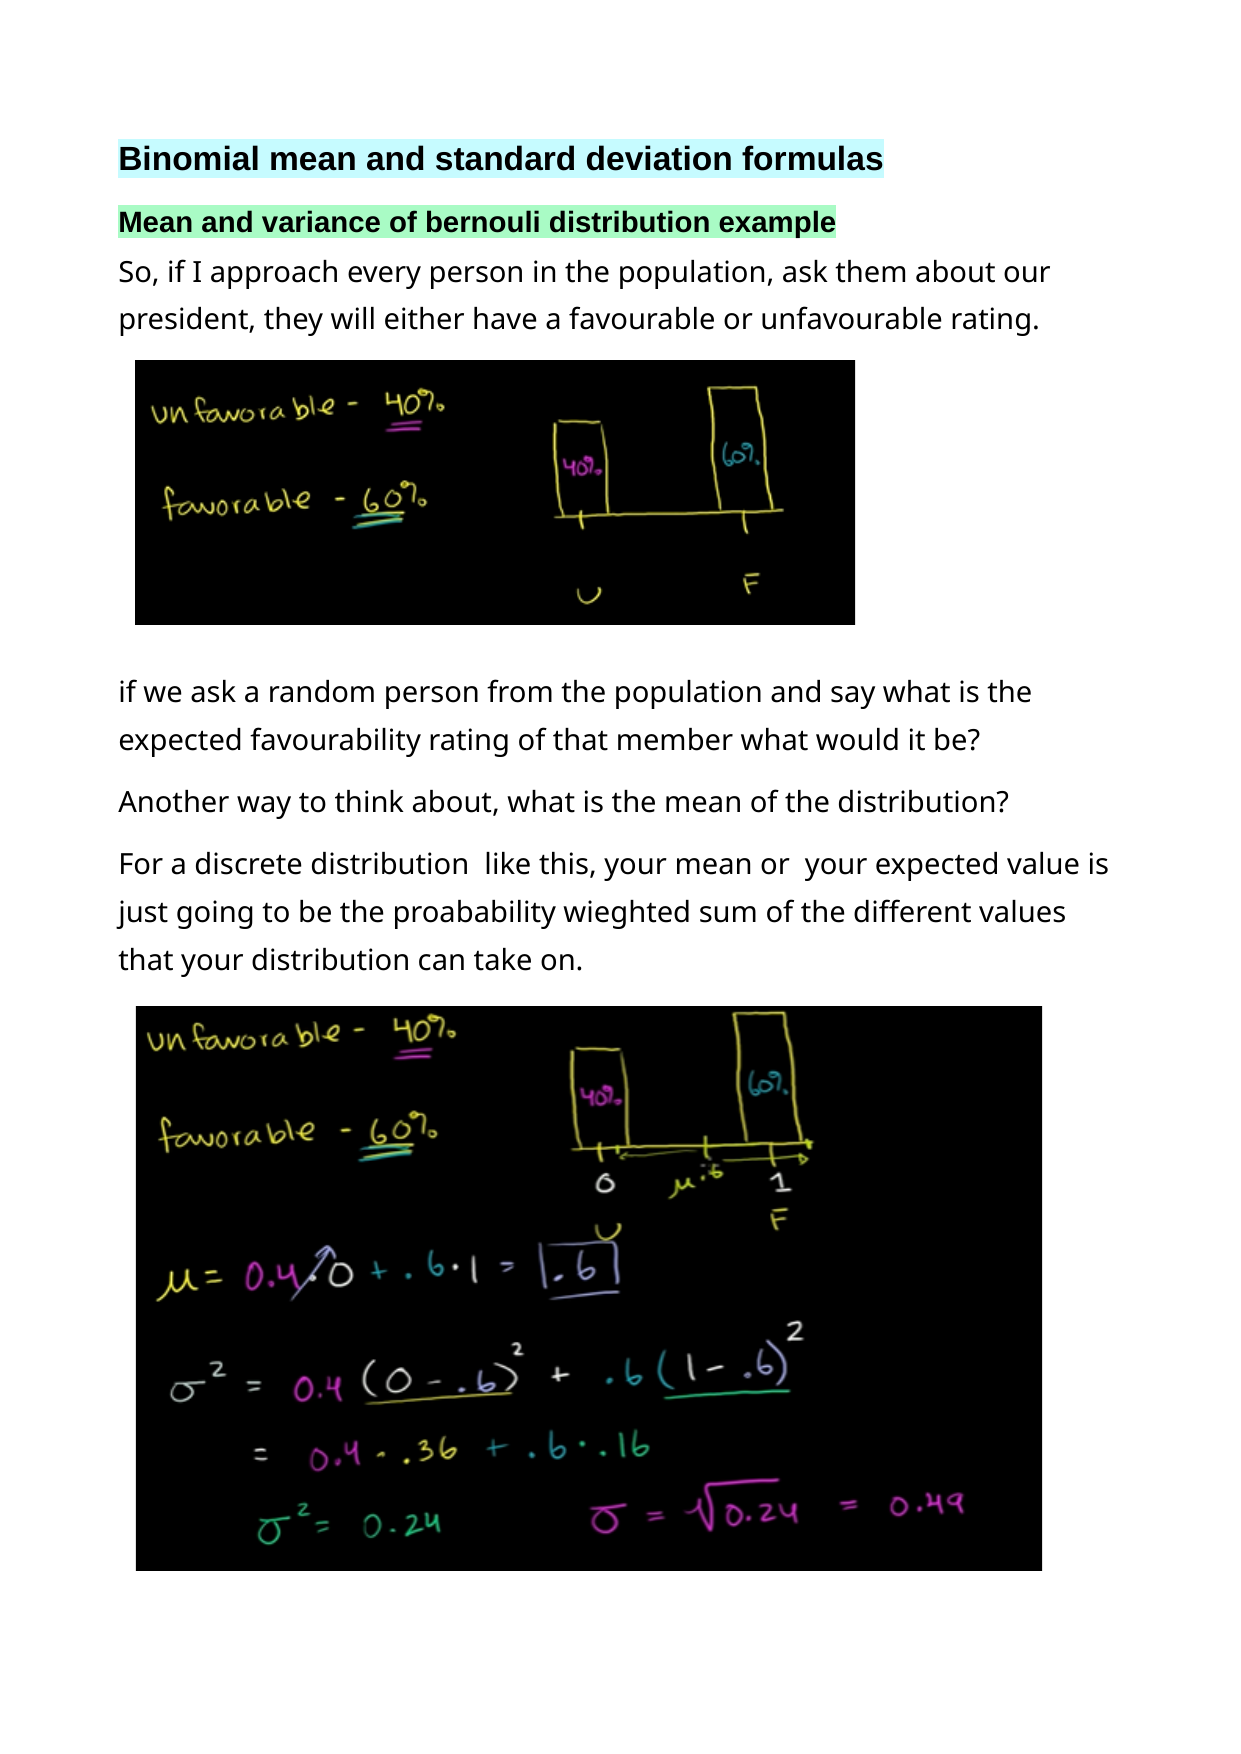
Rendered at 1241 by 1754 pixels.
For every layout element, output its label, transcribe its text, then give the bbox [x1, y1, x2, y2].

picture [135, 360, 856, 625]
picture [135, 1006, 1043, 1571]
text So, if I approach every person in the population, ask them about our president, they will either have a favourable or unfavourable rating. [118, 251, 1122, 338]
subtitle Mean and variance of bernouli distribution example [836, 205, 1122, 238]
text Another way to think about, what is the mean of the distribution? [118, 781, 1122, 821]
subtitle Binomial mean and standard deviation formulas [884, 139, 1122, 178]
text For a discrete distribution like this, your mean or your expected value is just going to be the proabability wieghted sum of the different values that your distribution can take on. [118, 844, 1122, 978]
text if we ask a random person from the population and say what is the expected favourability rating of that member what would it be? [118, 672, 1122, 759]
